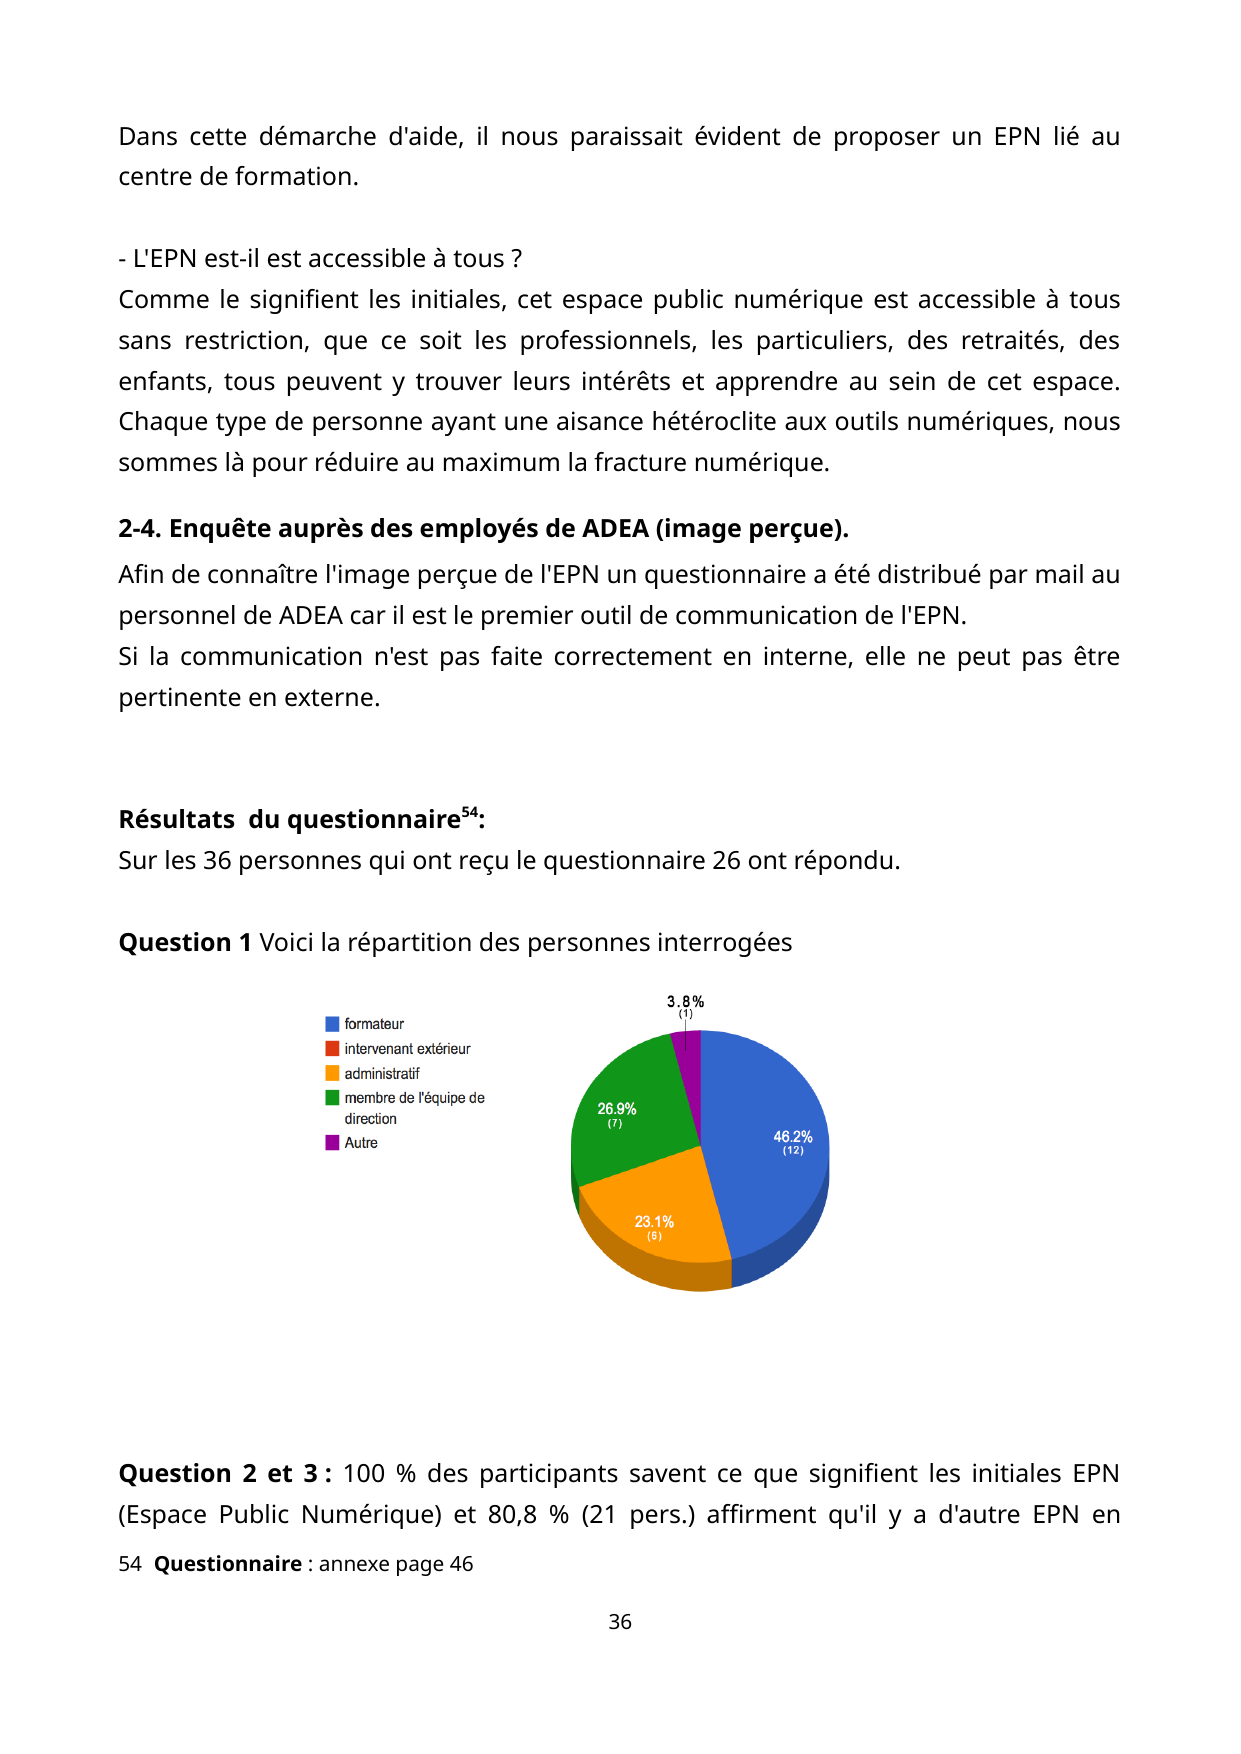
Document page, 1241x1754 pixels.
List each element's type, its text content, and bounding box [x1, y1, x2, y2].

picture [295, 980, 899, 1341]
text Afin de connaître l'image perçue de l'EPN un questionnaire a été distribué par mail au personnel de ADEA car il est le premier outil de communication de l'EPN. [118, 557, 1122, 632]
text Si la communication n'est pas faite correctement en interne, elle ne peut pas être pertinente en externe. [118, 639, 1122, 714]
text Résultats du questionnaire: [118, 802, 1122, 836]
text Question 1 Voici la répartition des personnes interrogées [118, 925, 1122, 959]
text Questionnaire : annexe page 46 [118, 1549, 1122, 1578]
text Comme le signifient les initiales, cet espace public numérique est accessible à tous sans restriction, que ce soit les professionnels, les particuliers, des retraités, des enfants, tous peuvent y trouver leurs intérêts et apprendre au sein de cet espace. Chaque type de personne ayant une aisance hétéroclite aux outils numériques, nous sommes là pour réduire au maximum la fracture numérique. [118, 281, 1122, 479]
text Question 2 et 3 : 100 % des participants savent ce que signifient les initiales EPN (Espace Public Numérique) et 80,8 % (21 pers.) affirment qu'il y a d'autre EPN en [118, 1456, 1122, 1530]
text - L'EPN est-il est accessible à tous ? [118, 241, 1122, 275]
text Dans cette démarche d'aide, il nous paraissait évident de proposer un EPN lié au centre de formation. [118, 118, 1122, 193]
subtitle Enquête auprès des employés de ADEA (image perçue). [118, 511, 1122, 545]
text Sur les 36 personnes qui ont reçu le questionnaire 26 ont répondu. [118, 843, 1122, 877]
